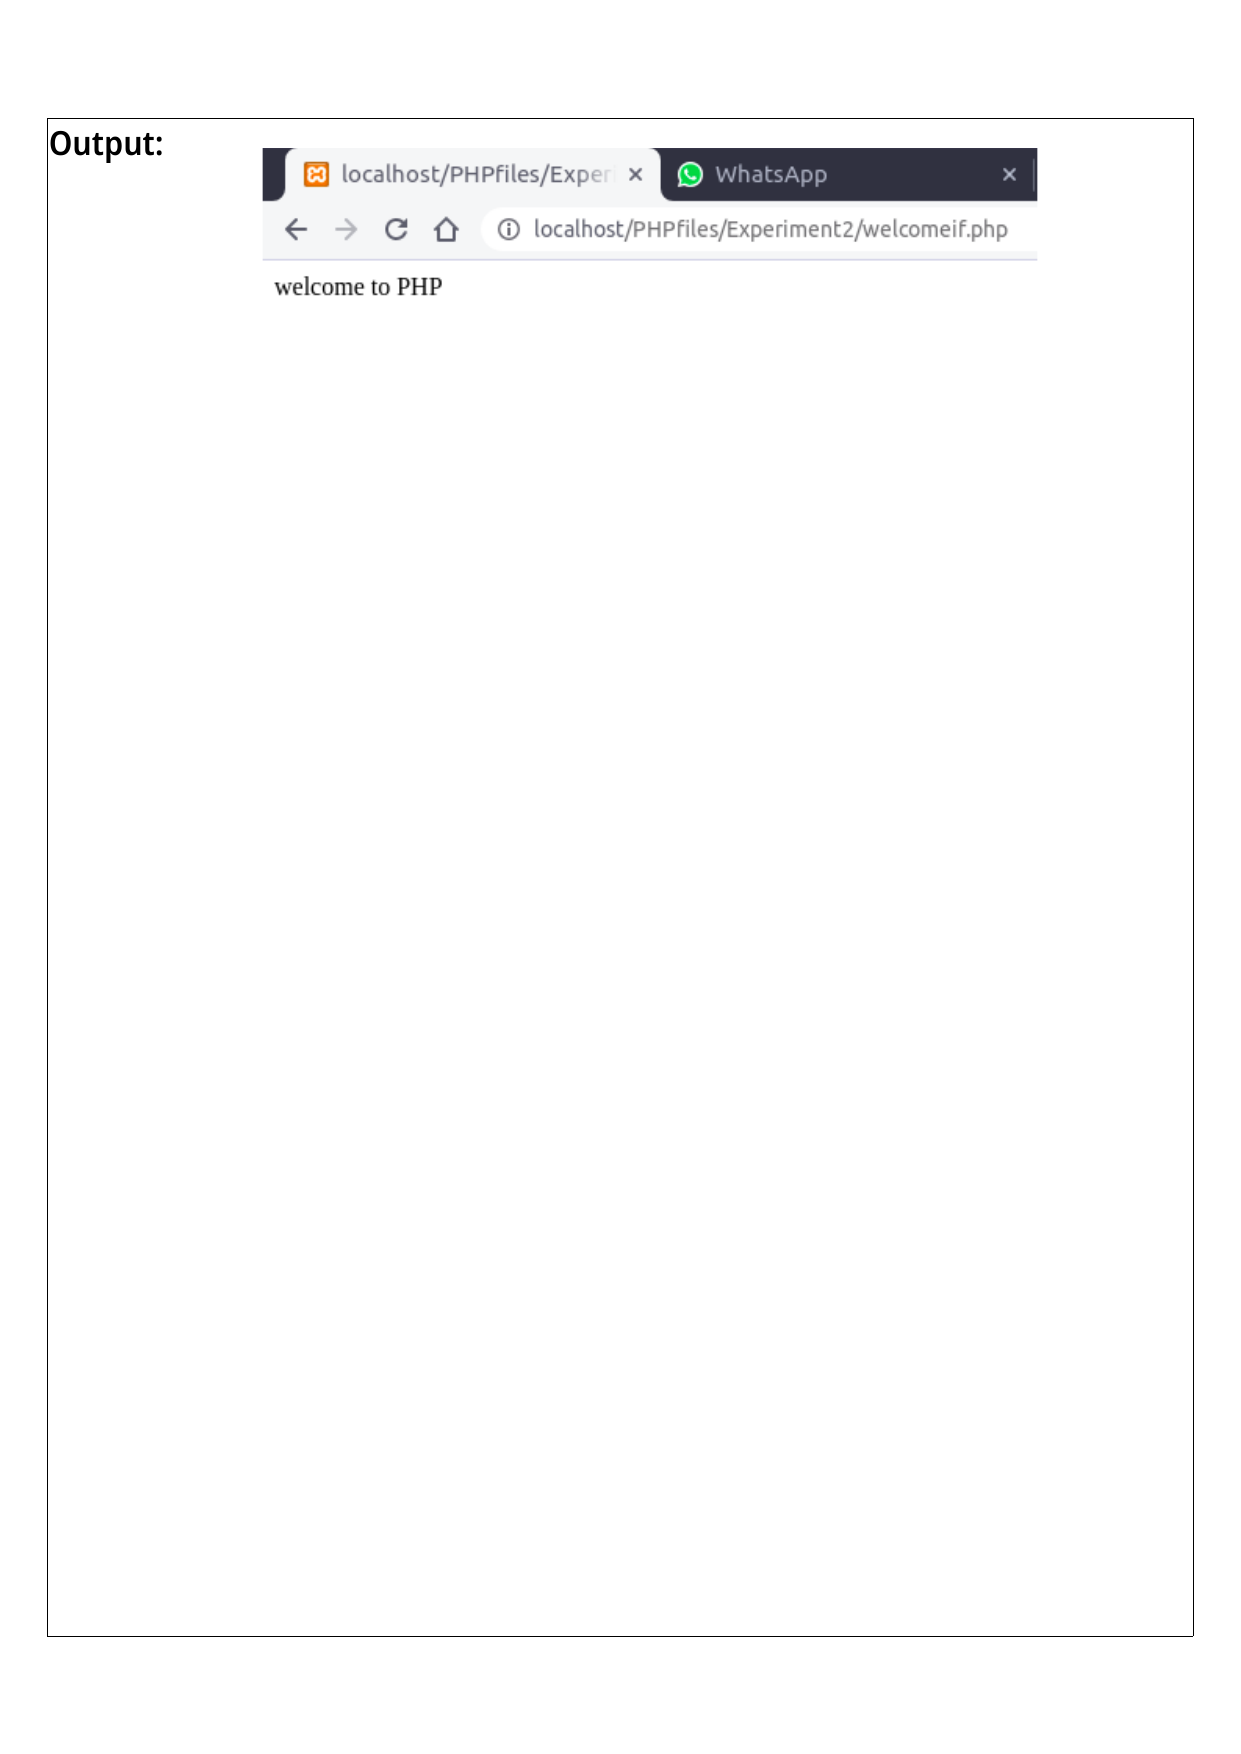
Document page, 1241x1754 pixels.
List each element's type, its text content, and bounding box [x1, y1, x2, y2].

picture [262, 148, 1038, 369]
text Output: [48, 119, 1192, 165]
